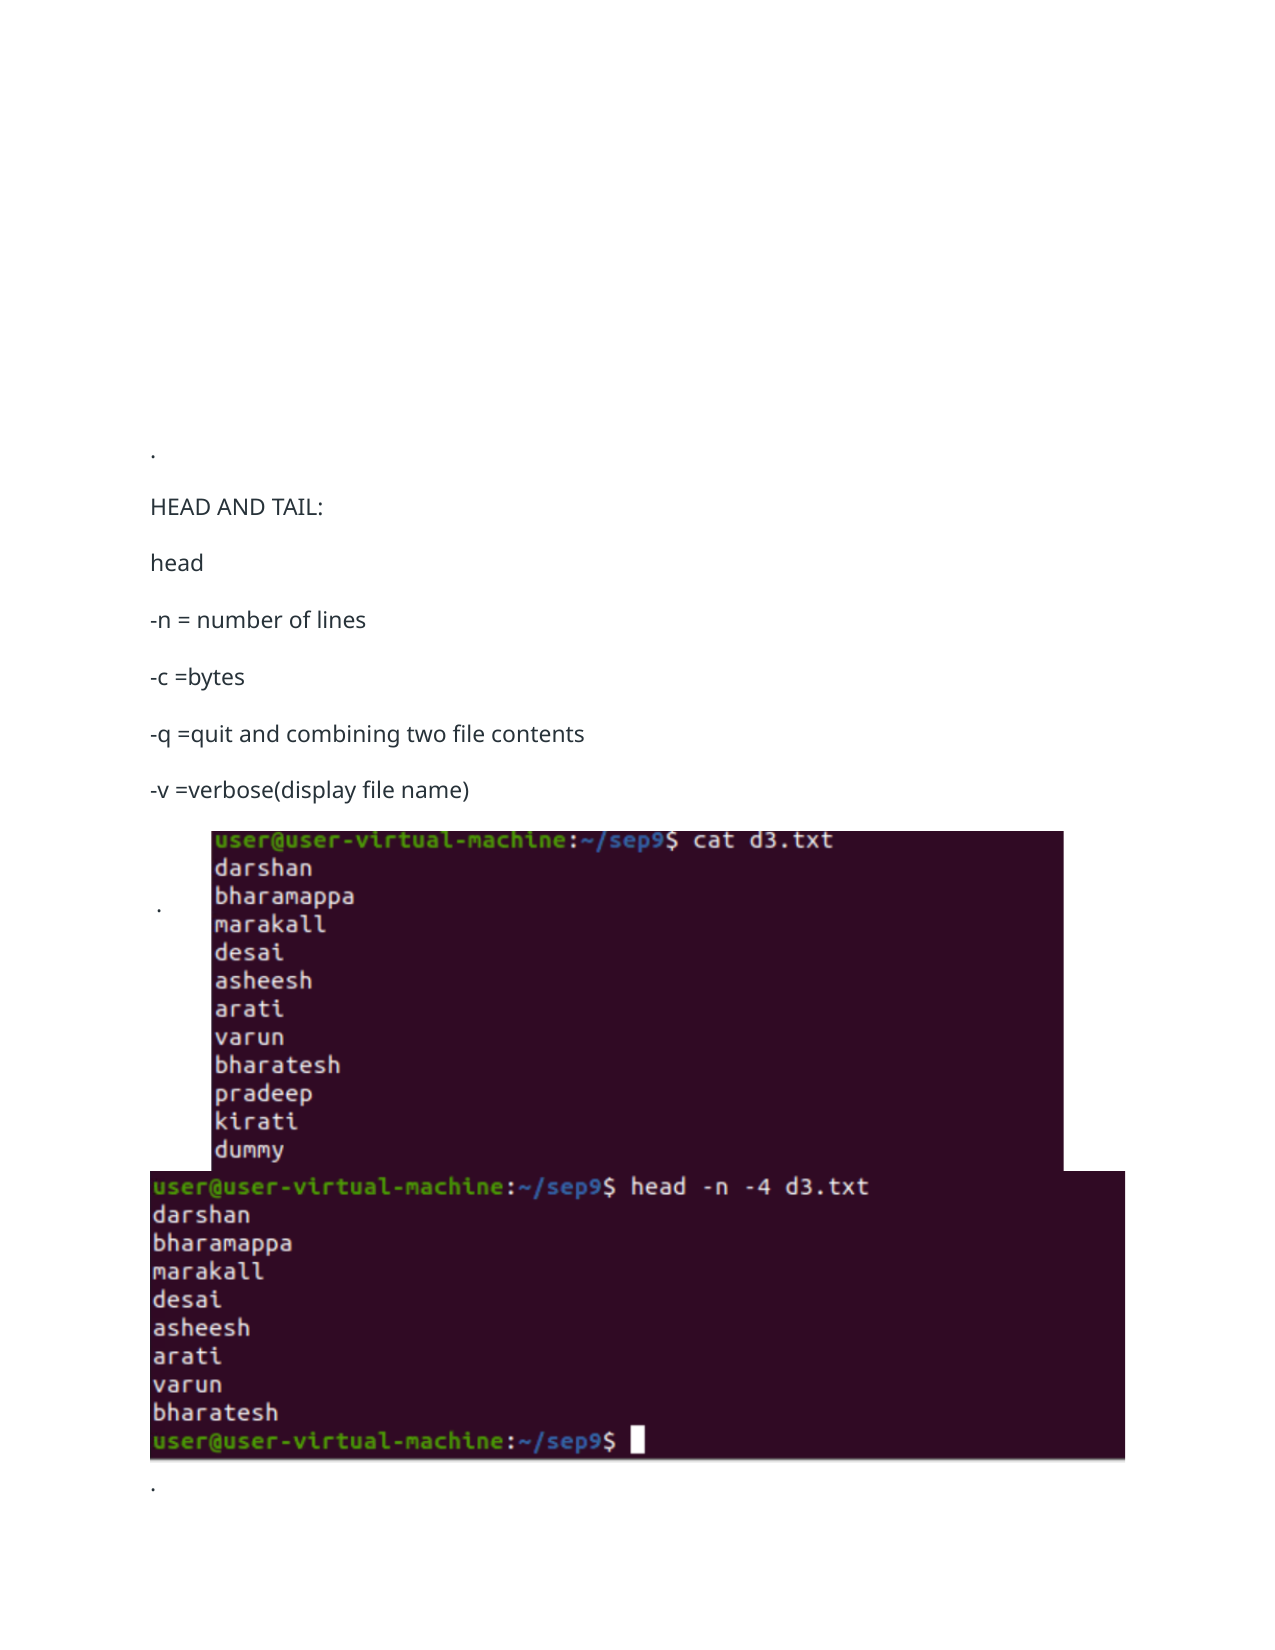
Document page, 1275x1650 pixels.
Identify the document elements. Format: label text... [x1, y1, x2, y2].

text head [150, 547, 1125, 579]
text -n = number of lines [150, 604, 1125, 635]
picture [150, 831, 1125, 1463]
text -q =quit and combining two file contents [150, 718, 1125, 749]
text HEAD AND TAIL: [150, 491, 1125, 522]
text -v =verbose(display file name) [150, 774, 1125, 806]
text . [150, 1463, 1125, 1498]
text -c =bytes [150, 661, 1125, 692]
text . [150, 888, 211, 919]
text [1064, 888, 1125, 919]
text . [150, 434, 1125, 465]
